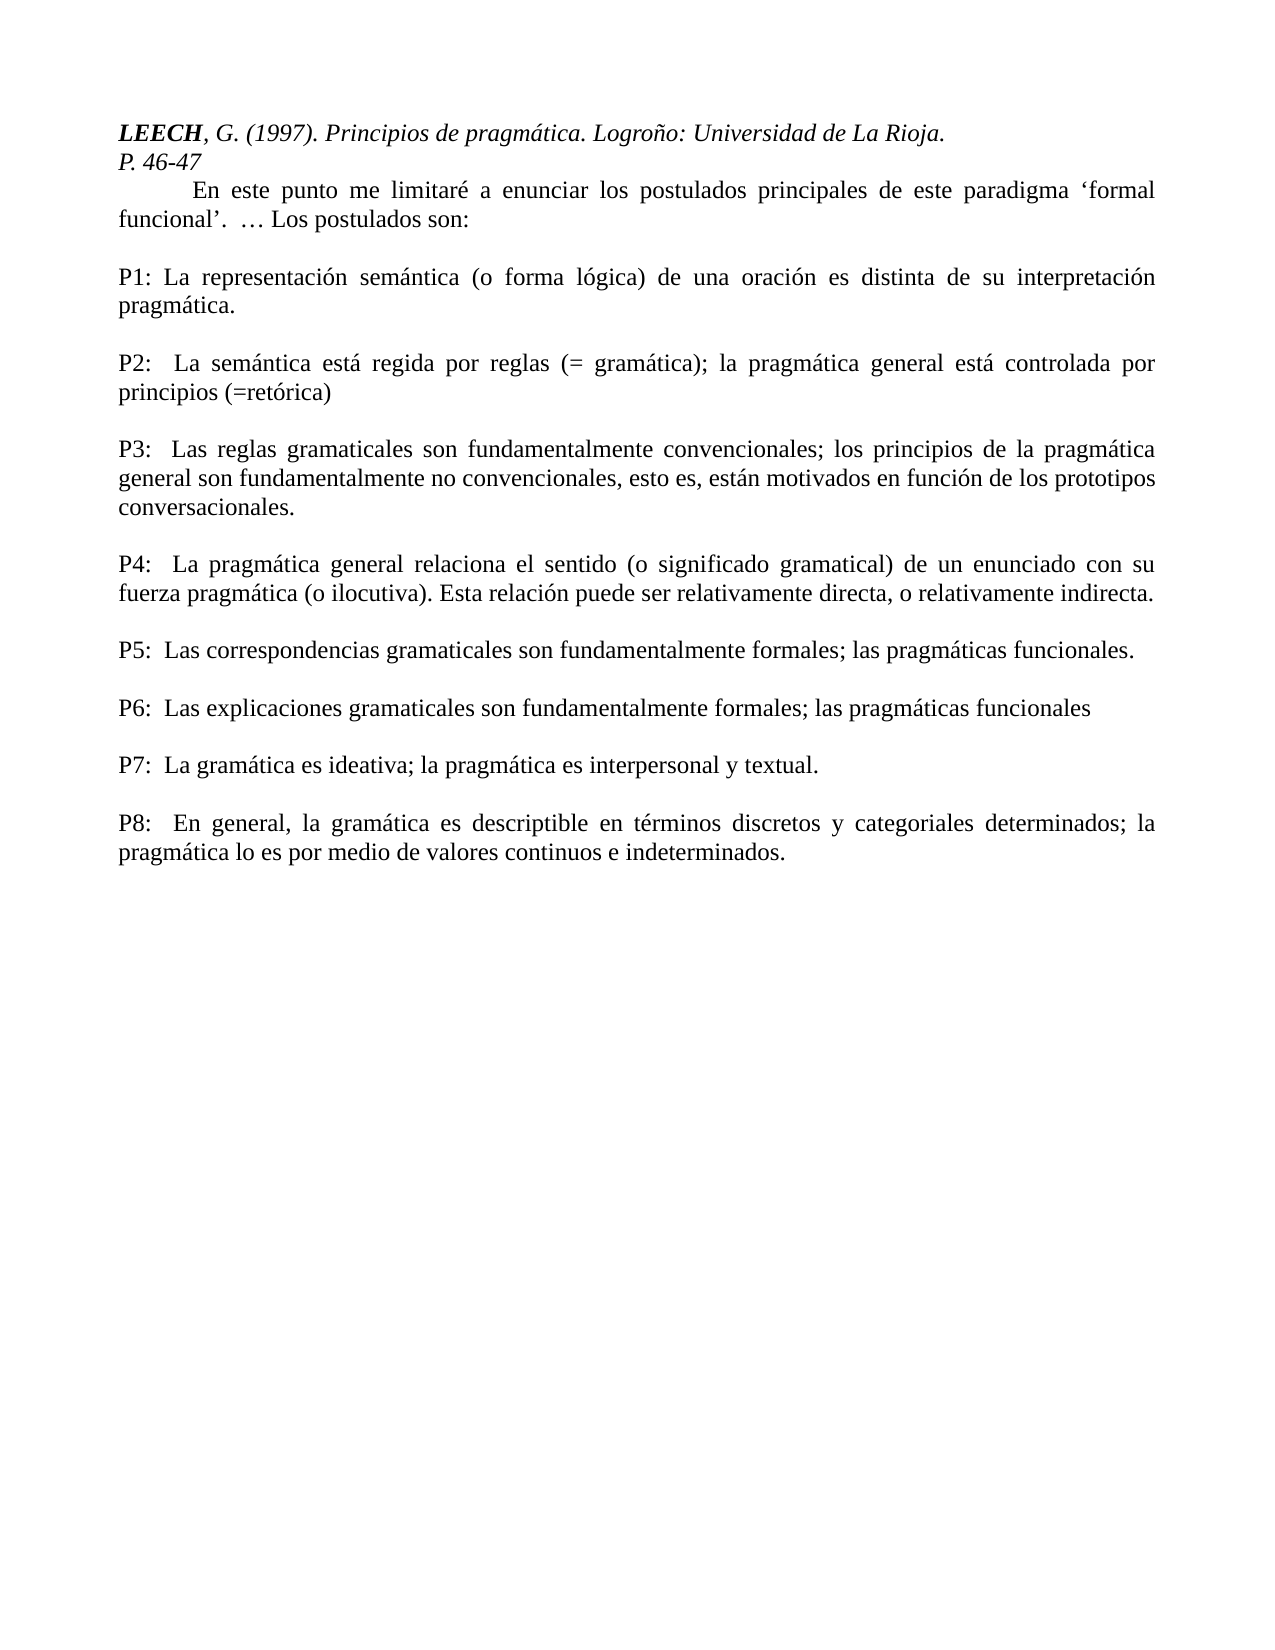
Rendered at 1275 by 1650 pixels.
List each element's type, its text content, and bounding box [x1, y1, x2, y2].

text P3: Las reglas gramaticales son fundamentalmente convencionales; los principios de la pragmática general son fundamentalmente no convencionales, esto es, están motivados en función de los prototipos conversacionales. [118, 434, 1157, 521]
text P. 46-47 [118, 147, 1157, 176]
text P6: Las explicaciones gramaticales son fundamentalmente formales; las pragmáticas funcionales [118, 693, 1157, 722]
text P4: La pragmática general relaciona el sentido (o significado gramatical) de un enunciado con su fuerza pragmática (o ilocutiva). Esta relación puede ser relativamente directa, o relativamente indirecta. [118, 549, 1157, 607]
text P1: La representación semántica (o forma lógica) de una oración es distinta de su interpretación pragmática. [118, 262, 1157, 319]
text P2: La semántica está regida por reglas (= gramática); la pragmática general está controlada por principios (=retórica) [118, 348, 1157, 406]
text P8: En general, la gramática es descriptible en términos discretos y categoriales determinados; la pragmática lo es por medio de valores continuos e indeterminados. [118, 808, 1157, 866]
text LEECH, G. (1997). Principios de pragmática. Logroño: Universidad de La Rioja. [118, 118, 1157, 147]
text P7: La gramática es ideativa; la pragmática es interpersonal y textual. [118, 751, 1157, 779]
text P5: Las correspondencias gramaticales son fundamentalmente formales; las pragmáticas funcionales. [118, 636, 1157, 664]
text En este punto me limitaré a enunciar los postulados principales de este paradigma ‘formal funcional’. … Los postulados son: [118, 176, 1157, 233]
